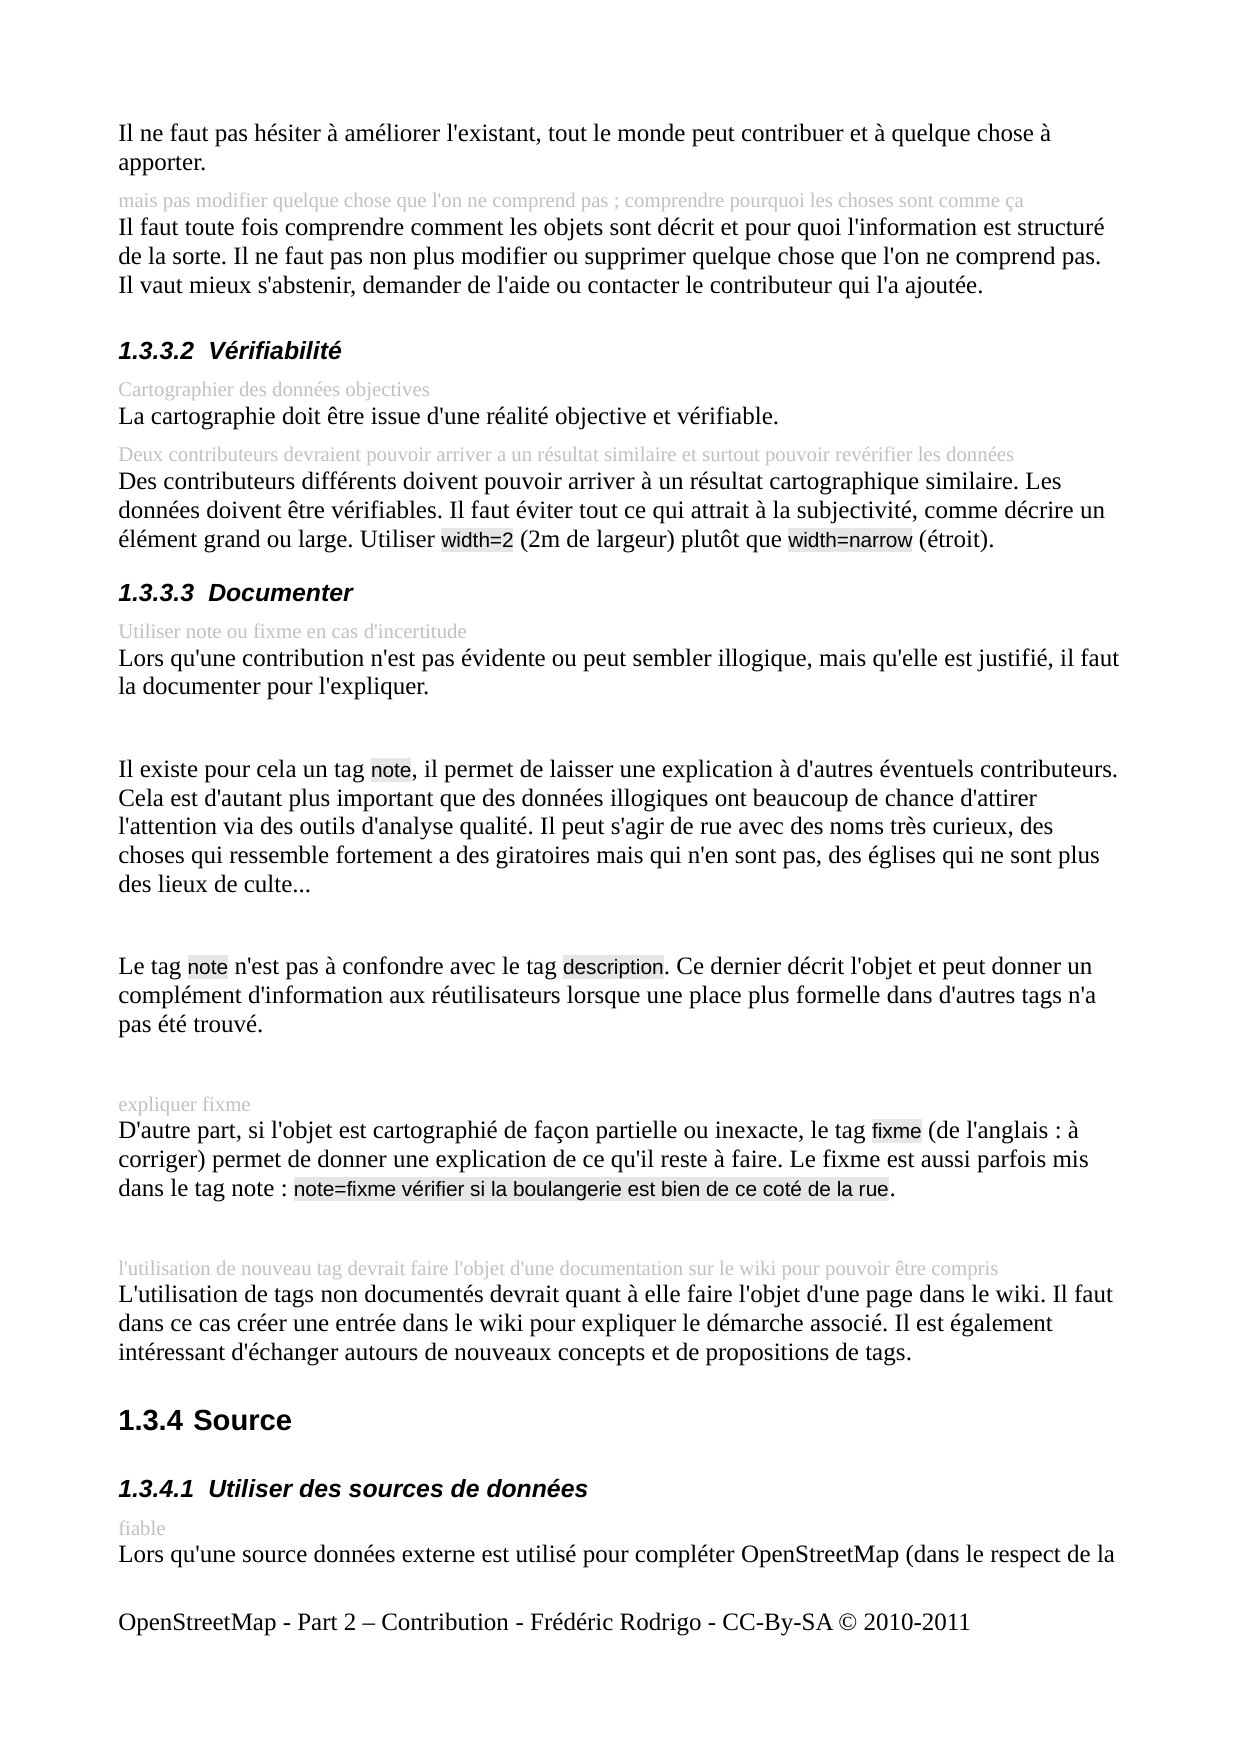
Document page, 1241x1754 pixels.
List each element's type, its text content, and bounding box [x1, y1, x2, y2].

text Utiliser note ou fixme en cas d'incertitude [118, 619, 1122, 643]
text La cartographie doit être issue d'une réalité objective et vérifiable. [118, 401, 1122, 430]
text mais pas modifier quelque chose que l'on ne comprend pas ; comprendre pourquoi les choses sont comme ça [118, 188, 1122, 212]
text D'autre part, si l'objet est cartographié de façon partielle ou inexacte, le tag fixme (de l'anglais : à corriger) permet de donner une explication de ce qu'il reste à faire. Le fixme est aussi parfois mis dans le tag note : note=fixme vérifier si la boulangerie est bien de ce coté de la rue. [118, 1116, 1122, 1202]
subtitle Source [118, 1403, 1122, 1437]
text fiable [118, 1515, 1122, 1539]
text Il faut toute fois comprendre comment les objets sont décrit et pour quoi l'information est structuré de la sorte. Il ne faut pas non plus modifier ou supprimer quelque chose que l'on ne comprend pas. Il vaut mieux s'abstenir, demander de l'aide ou contacter le contributeur qui l'a ajoutée. [118, 212, 1122, 298]
subtitle Utiliser des sources de données [118, 1474, 1122, 1503]
text Lors qu'une contribution n'est pas évidente ou peut sembler illogique, mais qu'elle est justifié, il faut la documenter pour l'expliquer. [118, 643, 1122, 700]
text Des contributeurs différents doivent pouvoir arriver à un résultat cartographique similaire. Les données doivent être vérifiables. Il faut éviter tout ce qui attrait à la subjectivité, comme décrire un élément grand ou large. Utiliser width=2 (2m de largeur) plutôt que width=narrow (étroit). [118, 466, 1122, 553]
text expliquer fixme [118, 1091, 1122, 1116]
text Il ne faut pas hésiter à améliorer l'existant, tout le monde peut contribuer et à quelque chose à apporter. [118, 118, 1122, 176]
text L'utilisation de tags non documentés devrait quant à elle faire l'objet d'une page dans le wiki. Il faut dans ce cas créer une entrée dans le wiki pour expliquer le démarche associé. Il est également intéressant d'échanger autours de nouveaux concepts et de propositions de tags. [118, 1279, 1122, 1366]
text Lors qu'une source données externe est utilisé pour compléter OpenStreetMap (dans le respect de la [118, 1539, 1122, 1568]
text Cartographier des données objectives [118, 377, 1122, 401]
subtitle Vérifiabilité [118, 336, 1122, 364]
text l'utilisation de nouveau tag devrait faire l'objet d'une documentation sur le wiki pour pouvoir être compris [118, 1256, 1122, 1279]
text Le tag note n'est pas à confondre avec le tag description. Ce dernier décrit l'objet et peut donner un complément d'information aux réutilisateurs lorsque une place plus formelle dans d'autres tags n'a pas été trouvé. [118, 951, 1122, 1038]
text Il existe pour cela un tag note, il permet de laisser une explication à d'autres éventuels contributeurs. Cela est d'autant plus important que des données illogiques ont beaucoup de chance d'attirer l'attention via des outils d'analyse qualité. Il peut s'agir de rue avec des noms très curieux, des choses qui ressemble fortement a des giratoires mais qui n'en sont pas, des églises qui ne sont plus des lieux de culte... [118, 754, 1122, 898]
text Deux contributeurs devraient pouvoir arriver a un résultat similaire et surtout pouvoir revérifier les données [118, 442, 1122, 466]
subtitle Documenter [118, 578, 1122, 606]
